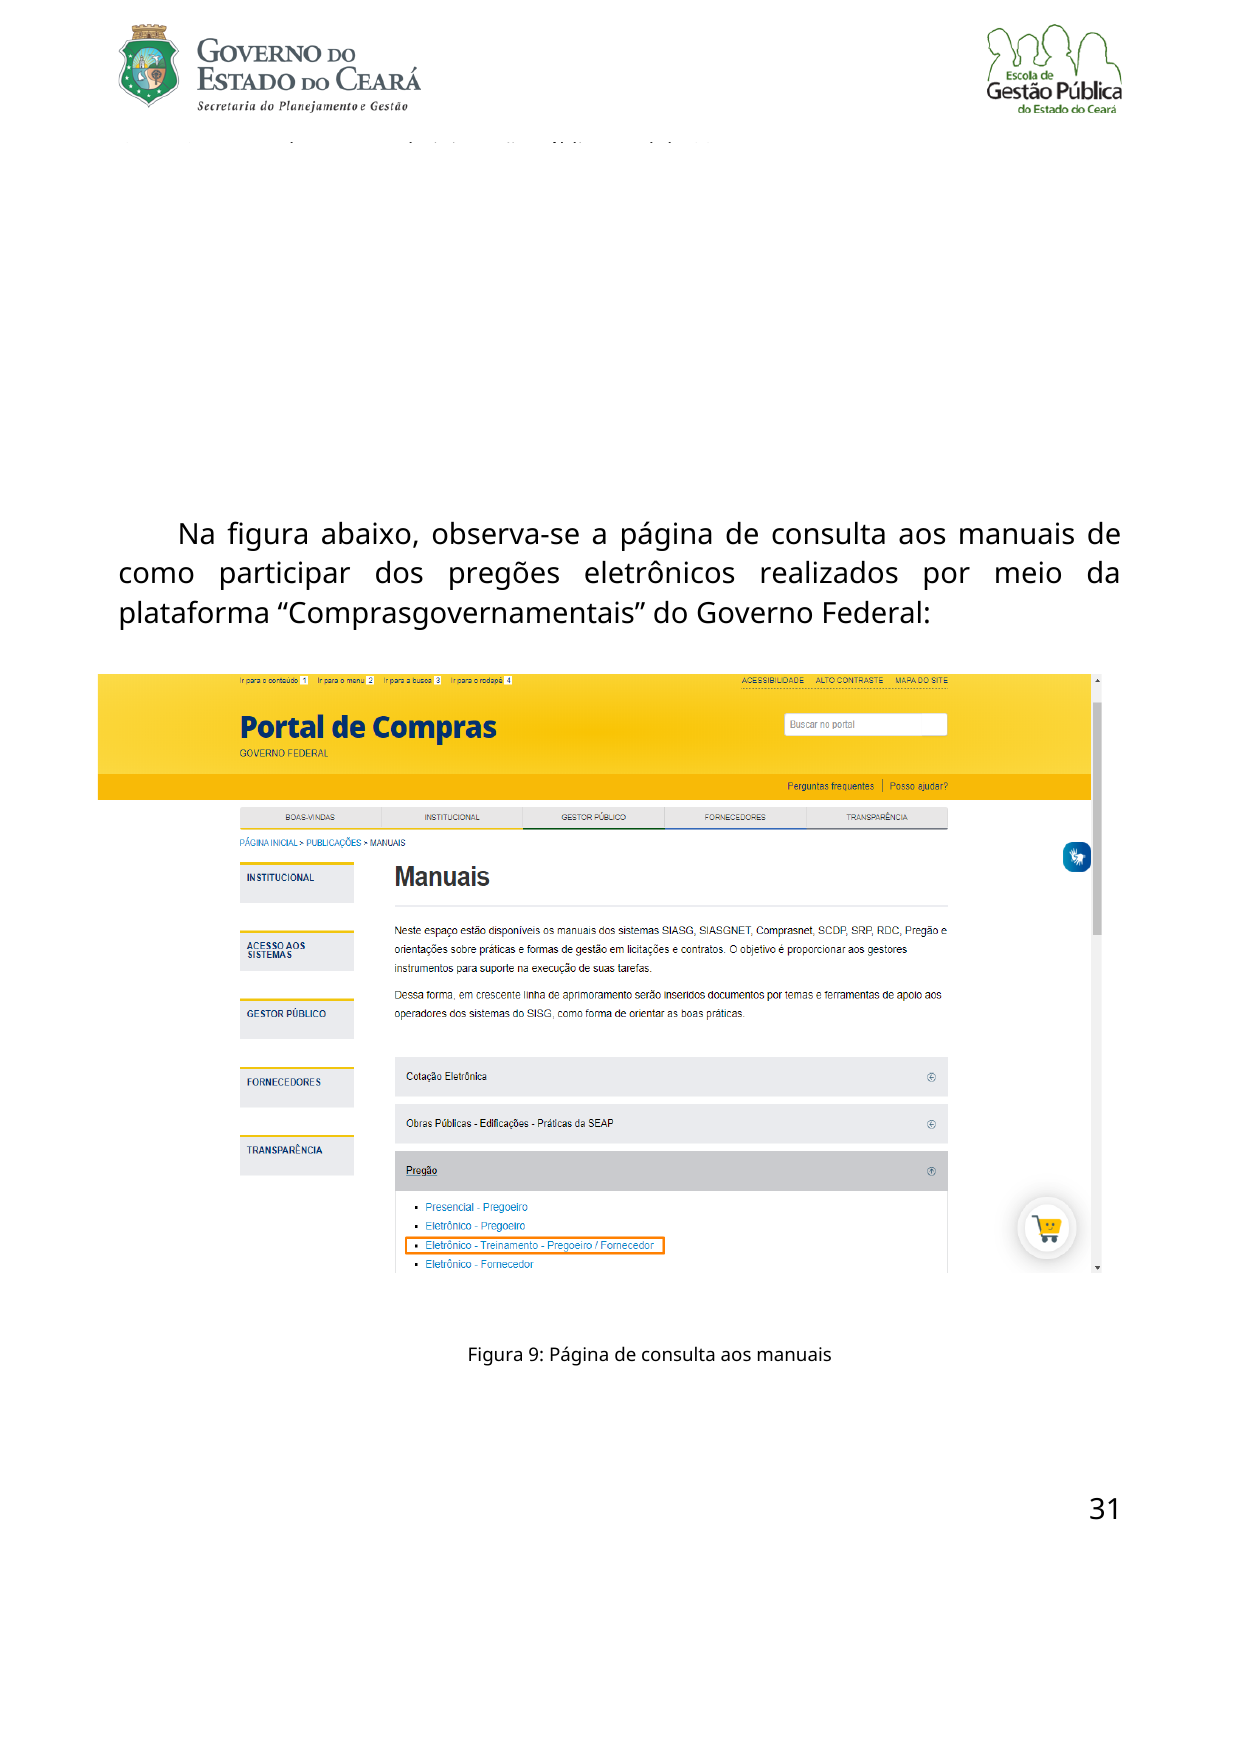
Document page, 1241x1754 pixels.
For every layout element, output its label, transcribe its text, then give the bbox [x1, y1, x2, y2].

text Na figura abaixo, observa-se a página de consulta aos manuais de como participar dos pregões eletrônicos realizados por meio da plataforma “Comprasgovernamentais” do Governo Federal: [118, 513, 1122, 632]
text Figura 9: Página de consulta aos manuais [118, 1342, 1122, 1367]
picture [118, 24, 1122, 113]
picture [97, 674, 1102, 1273]
